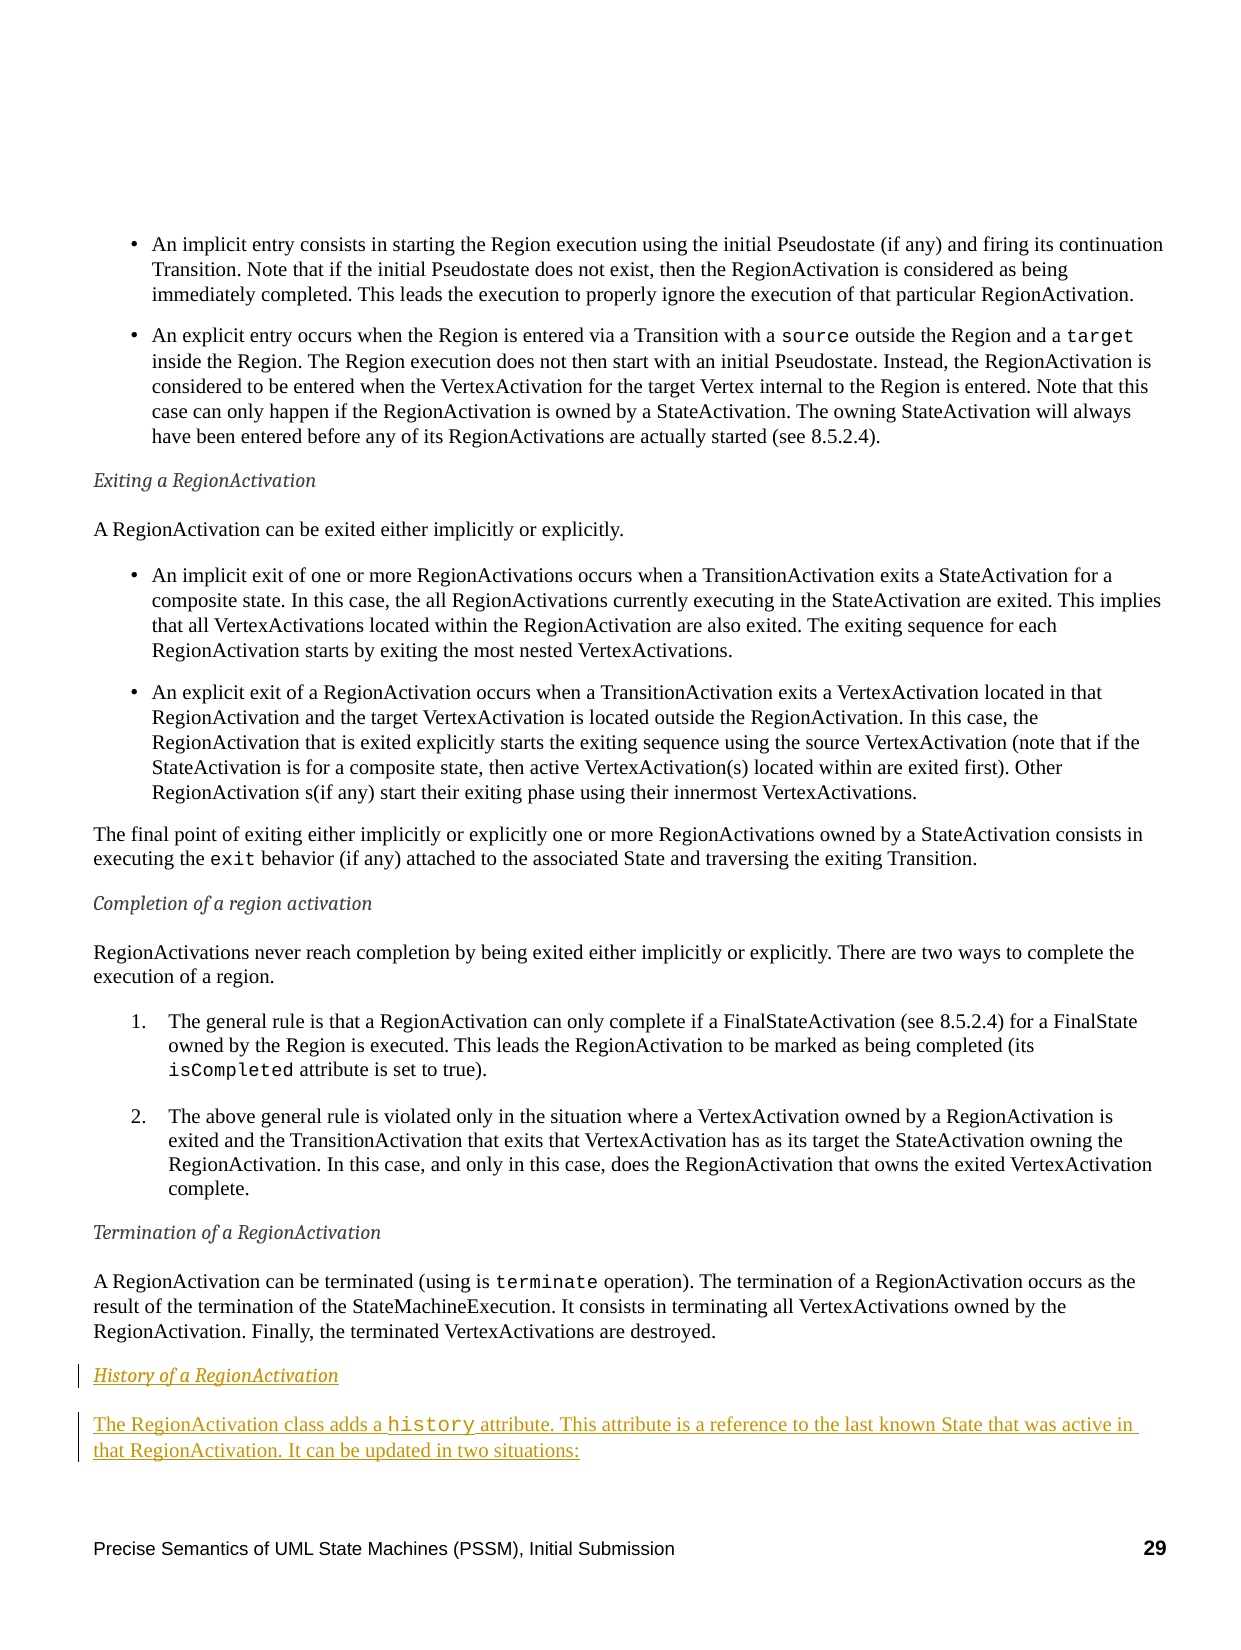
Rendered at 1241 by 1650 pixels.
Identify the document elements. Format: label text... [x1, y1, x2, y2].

subtitle Exiting a RegionActivation [93, 469, 1164, 493]
list An implicit entry consists in starting the Region execution using the initial Pseudostate (if any) and firing its continuation Transition. Note that if the initial Pseudostate does not exist, then the RegionActivation is considered as being immediately completed. This leads the execution to properly ignore the execution of that particular RegionActivation. [131, 231, 1164, 306]
text A RegionActivation can be exited either implicitly or explicitly. [93, 517, 1164, 541]
subtitle Completion of a region activation [93, 892, 1164, 916]
text The final point of exiting either implicitly or explicitly one or more RegionActivations owned by a StateActivation consists in executing the exit behavior (if any) attached to the associated State and traversing the exiting Transition. [93, 821, 1164, 871]
text The RegionActivation class adds a history attribute. This attribute is a reference to the last known State that was active in that RegionActivation. It can be updated in two situations: [93, 1412, 1164, 1462]
text A RegionActivation can be terminated (using is terminate operation). The termination of a RegionActivation occurs as the result of the termination of the StateMachineExecution. It consists in terminating all VertexActivations owned by the RegionActivation. Finally, the terminated VertexActivations are destroyed. [93, 1269, 1164, 1343]
text RegionActivations never reach completion by being exited either implicitly or explicitly. There are two ways to complete the execution of a region. [93, 940, 1164, 988]
list The general rule is that a RegionActivation can only complete if a FinalStateActivation (see 8.5.2.4) for a FinalState owned by the Region is executed. This leads the RegionActivation to be marked as being completed (its isCompleted attribute is set to true). [131, 1009, 1164, 1082]
list An explicit entry occurs when the Region is entered via a Transition with a source outside the Region and a target inside the Region. The Region execution does not then start with an initial Pseudostate. Instead, the RegionActivation is considered to be entered when the VertexActivation for the target Vertex internal to the Region is entered. Note that this case can only happen if the RegionActivation is owned by a StateActivation. The owning StateActivation will always have been entered before any of its RegionActivations are actually started (see 8.5.2.4). [131, 323, 1164, 448]
list An implicit exit of one or more RegionActivations occurs when a TransitionActivation exits a StateActivation for a composite state. In this case, the all RegionActivations currently executing in the StateActivation are exited. This implies that all VertexActivations located within the RegionActivation are also exited. The exiting sequence for each RegionActivation starts by exiting the most nested VertexActivations. [131, 562, 1164, 662]
list The above general rule is violated only in the situation where a VertexActivation owned by a RegionActivation is exited and the TransitionActivation that exits that VertexActivation has as its target the StateActivation owning the RegionActivation. In this case, and only in this case, does the RegionActivation that owns the exited VertexActivation complete. [131, 1103, 1164, 1200]
subtitle History of a RegionActivation [93, 1364, 1164, 1388]
list An explicit exit of a RegionActivation occurs when a TransitionActivation exits a VertexActivation located in that RegionActivation and the target VertexActivation is located outside the RegionActivation. In this case, the RegionActivation that is exited explicitly starts the exiting sequence using the source VertexActivation (note that if the StateActivation is for a composite state, then active VertexActivation(s) located within are exited first). Other RegionActivation s(if any) start their exiting phase using their innermost VertexActivations. [131, 679, 1164, 804]
subtitle Termination of a RegionActivation [93, 1221, 1164, 1245]
